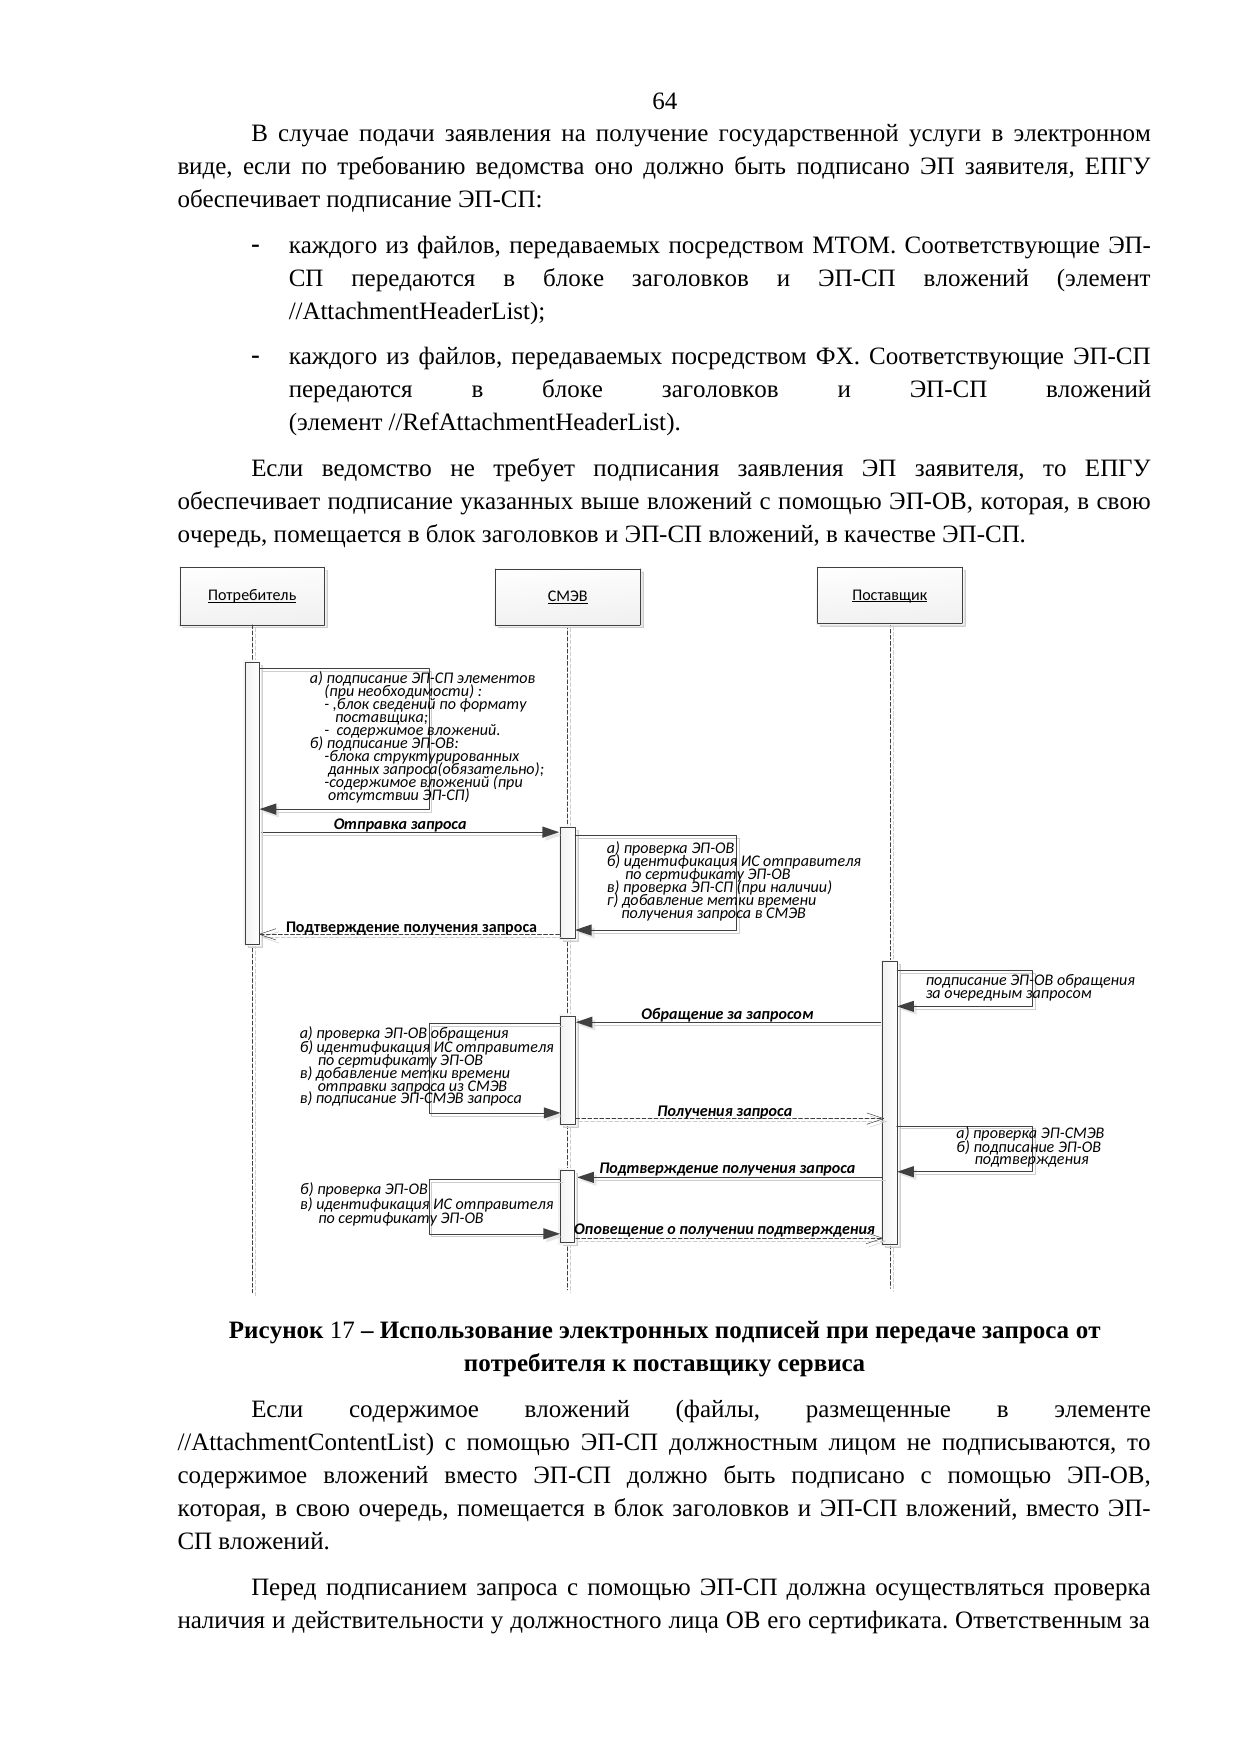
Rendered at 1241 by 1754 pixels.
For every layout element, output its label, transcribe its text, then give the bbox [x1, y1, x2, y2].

text Если содержимое вложений (файлы, размещенные в элементе //AttachmentContentList) с помощью ЭП-СП должностным лицом не подписываются, то содержимое вложений вместо ЭП-СП должно быть подписано с помощью ЭП-ОВ, которая, в свою очередь, помещается в блок заголовков и ЭП-СП вложений, вместо ЭП-СП вложений. [177, 1394, 1152, 1555]
text Перед подписанием запроса с помощью ЭП-СП должна осуществляться проверка наличия и действительности у должностного лица ОВ его сертификата. Ответственным за [177, 1572, 1152, 1633]
text В случае подачи заявления на получение государственной услуги в электронном виде, если по требованию ведомства оно должно быть подписано ЭП заявителя, ЕПГУ обеспечивает подписание ЭП-СП: [177, 118, 1152, 213]
text Рисунок 17 – Использование электронных подписей при передаче запроса от потребителя к поставщику сервиса [177, 1316, 1152, 1377]
text Если ведомство не требует подписания заявления ЭП заявителя, то ЕПГУ обеспечивает подписание указанных выше вложений с помощью ЭП-ОВ, которая, в свою очередь, помещается в блок заголовков и ЭП-СП вложений, в качестве ЭП-СП. [177, 453, 1152, 548]
list каждого из файлов, передаваемых посредством MTOM. Соответствующие ЭП-СП передаются в блоке заголовков и ЭП-СП вложений (элемент //AttachmentHeaderList); [251, 230, 1152, 324]
list каждого из файлов, передаваемых посредством ФХ. Соответствующие ЭП-СП передаются в блоке заголовков и ЭП-СП вложений (элемент //RefAttachmentHeaderList). [251, 341, 1152, 436]
